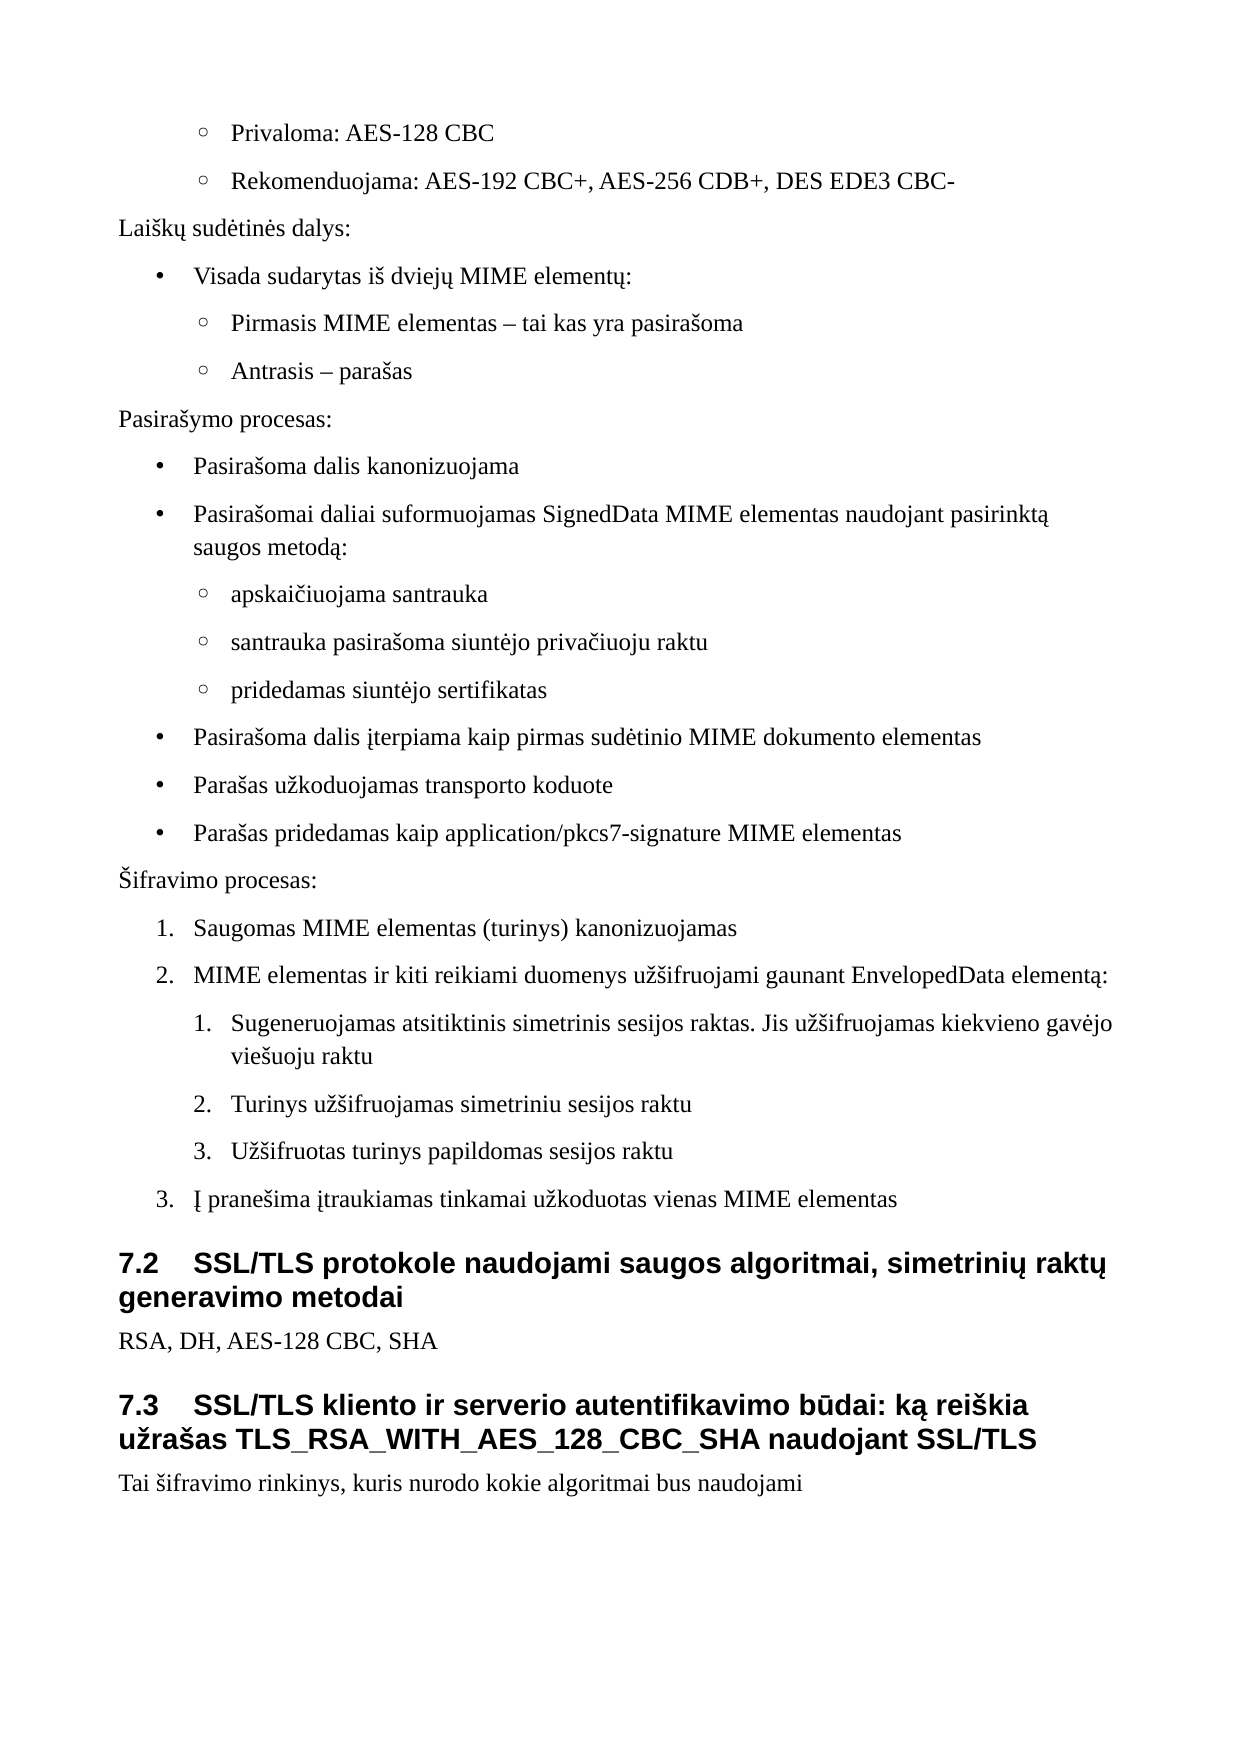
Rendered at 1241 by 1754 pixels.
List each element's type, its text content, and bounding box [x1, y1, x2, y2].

list Pasirašoma dalis įterpiama kaip pirmas sudėtinio MIME dokumento elementas [156, 722, 1122, 751]
list Pirmasis MIME elementas – tai kas yra pasirašoma [193, 308, 1122, 337]
list santrauka pasirašoma siuntėjo privačiuoju raktu [193, 627, 1122, 656]
list MIME elementas ir kiti reikiami duomenys užšifruojami gaunant EnvelopedData elementą: [156, 960, 1122, 989]
text RSA, DH, AES-128 CBC, SHA [118, 1326, 1122, 1355]
text Pasirašymo procesas: [118, 404, 1122, 432]
text Tai šifravimo rinkinys, kuris nurodo kokie algoritmai bus naudojami [118, 1468, 1122, 1497]
list Visada sudarytas iš dviejų MIME elementų: [156, 261, 1122, 290]
list Į pranešima įtraukiamas tinkamai užkoduotas vienas MIME elementas [156, 1184, 1122, 1213]
list Pasirašoma dalis kanonizuojama [156, 451, 1122, 480]
text Laiškų sudėtinės dalys: [118, 213, 1122, 242]
list Rekomenduojama: AES-192 CBC+, AES-256 CDB+, DES EDE3 CBC- [193, 166, 1122, 194]
list Užšifruotas turinys papildomas sesijos raktu [193, 1136, 1122, 1165]
list Turinys užšifruojamas simetriniu sesijos raktu [193, 1089, 1122, 1117]
list Pasirašomai daliai suformuojamas SignedData MIME elementas naudojant pasirinktą saugos metodą: [156, 499, 1122, 561]
list apskaičiuojama santrauka [193, 579, 1122, 608]
list Parašas užkoduojamas transporto koduote [156, 770, 1122, 799]
list Saugomas MIME elementas (turinys) kanonizuojamas [156, 913, 1122, 942]
list Sugeneruojamas atsitiktinis simetrinis sesijos raktas. Jis užšifruojamas kiekvieno gavėjo viešuoju raktu [193, 1008, 1122, 1070]
subtitle SSL/TLS protokole naudojami saugos algoritmai, simetrinių raktų generavimo metodai [118, 1246, 1122, 1313]
list pridedamas siuntėjo sertifikatas [193, 675, 1122, 703]
list Antrasis – parašas [193, 356, 1122, 385]
text Šifravimo procesas: [118, 865, 1122, 894]
subtitle SSL/TLS kliento ir serverio autentifikavimo būdai: ką reiškia užrašas TLS_RSA_WITH_AES_128_CBC_SHA naudojant SSL/TLS [118, 1388, 1122, 1456]
list Parašas pridedamas kaip application/pkcs7-signature MIME elementas [156, 818, 1122, 846]
list Privaloma: AES-128 CBC [193, 118, 1122, 147]
